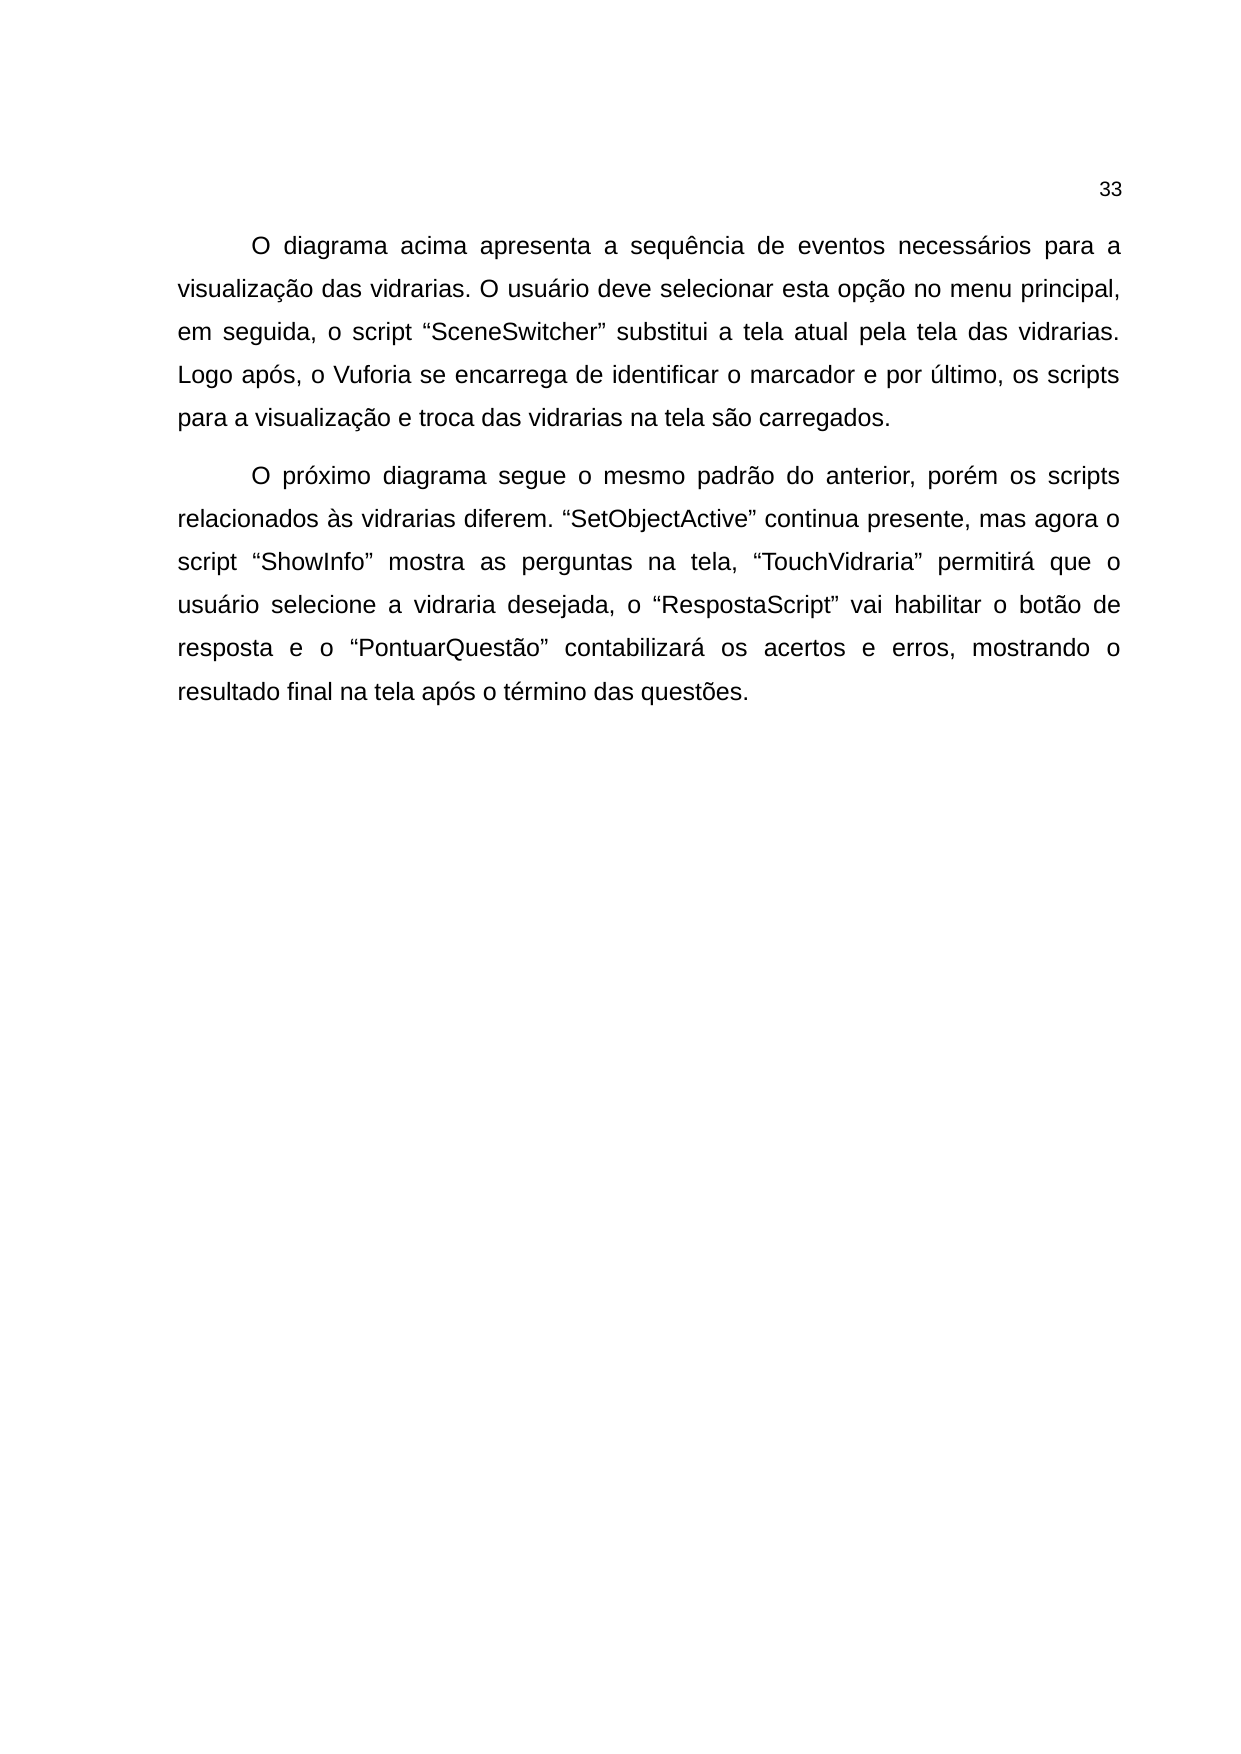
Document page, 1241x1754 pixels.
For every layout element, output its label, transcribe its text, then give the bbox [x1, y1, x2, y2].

text O próximo diagrama segue o mesmo padrão do anterior, porém os scripts relacionados às vidrarias diferem. “SetObjectActive” continua presente, mas agora o script “ShowInfo” mostra as perguntas na tela, “TouchVidraria” permitirá que o usuário selecione a vidraria desejada, o “RespostaScript” vai habilitar o botão de resposta e o “PontuarQuestão” contabilizará os acertos e erros, mostrando o resultado final na tela após o término das questões. [177, 461, 1122, 705]
text O diagrama acima apresenta a sequência de eventos necessários para a visualização das vidrarias. O usuário deve selecionar esta opção no menu principal, em seguida, o script “SceneSwitcher” substitui a tela atual pela tela das vidrarias. Logo após, o Vuforia se encarrega de identificar o marcador e por último, os scripts para a visualização e troca das vidrarias na tela são carregados. [177, 231, 1122, 432]
